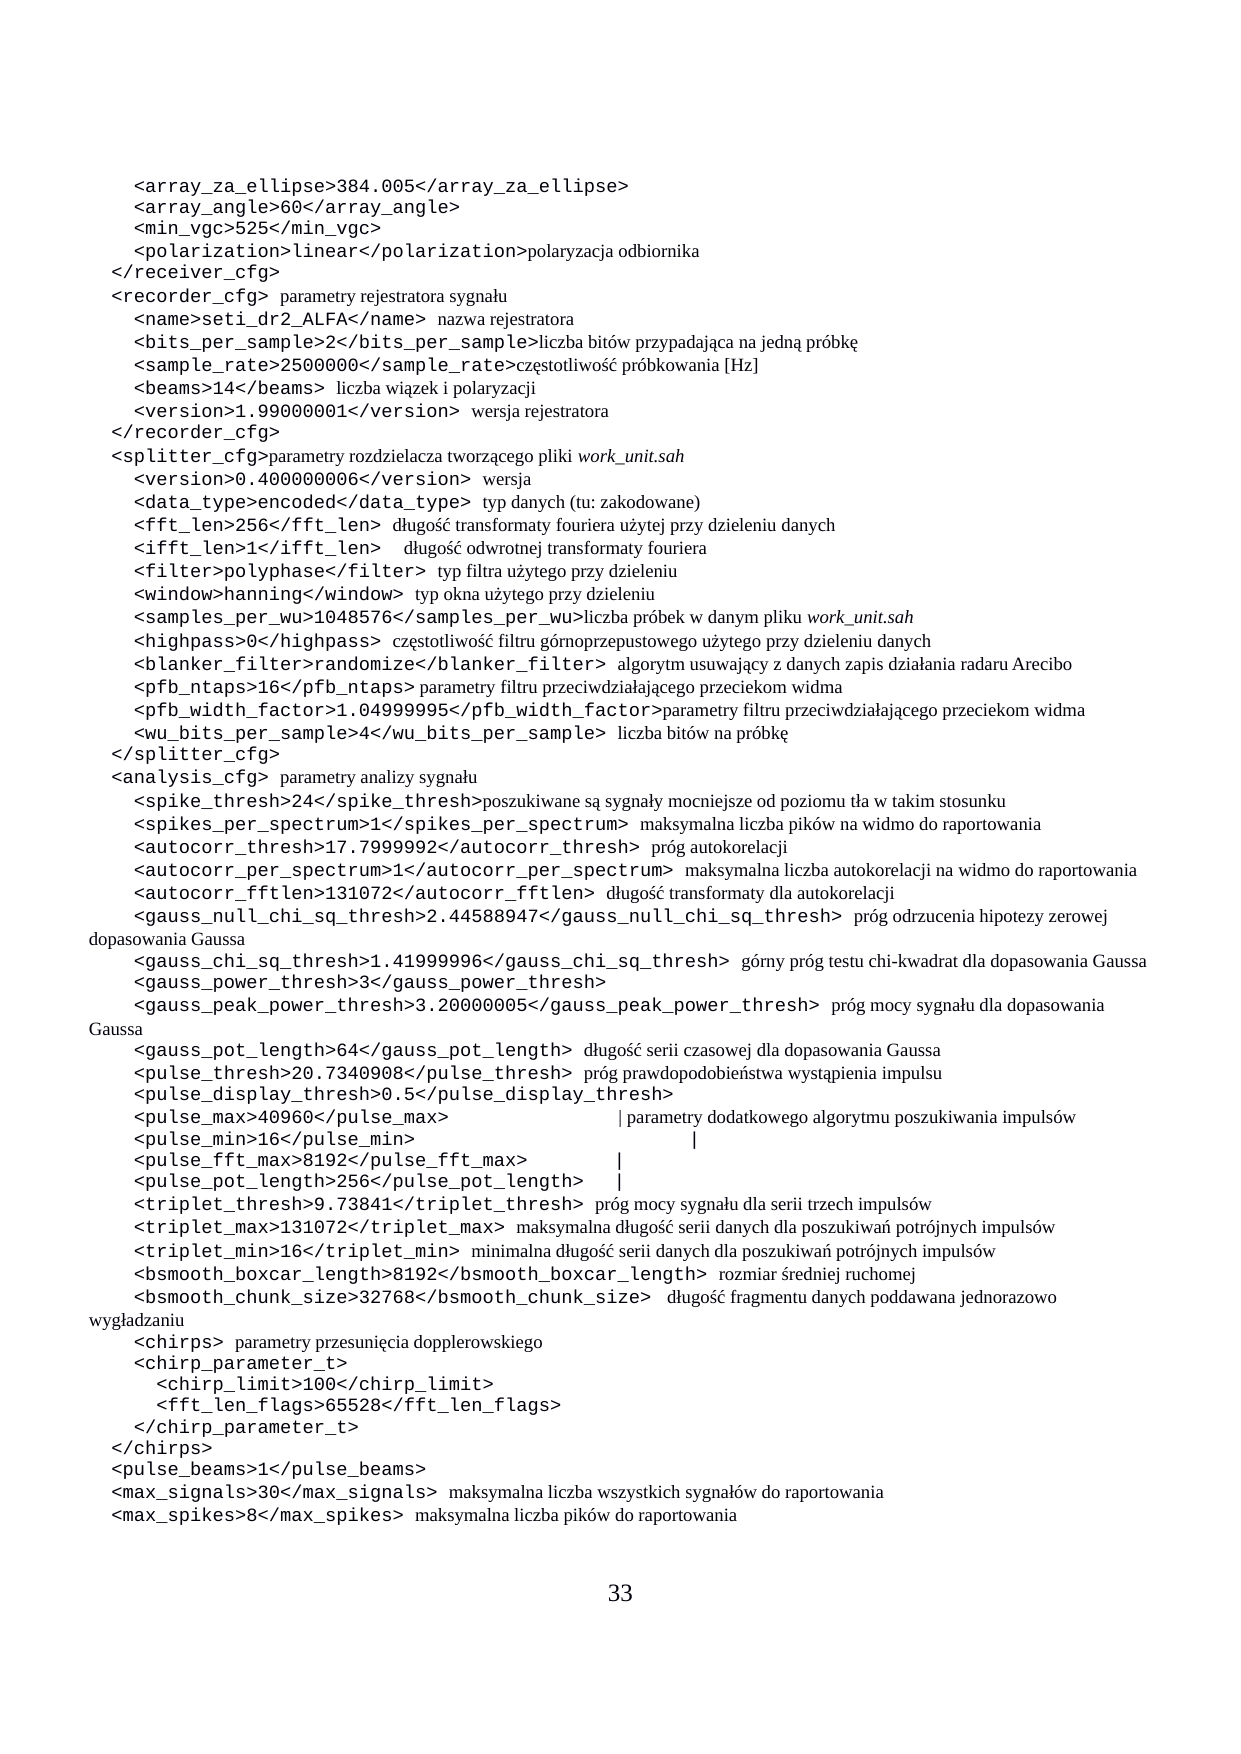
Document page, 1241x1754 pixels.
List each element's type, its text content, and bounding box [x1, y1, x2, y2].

text <pfb_width_factor>1.04999995</pfb_width_factor>parametry filtru przeciwdziałającego przeciekom widma [88, 699, 1152, 722]
text <highpass>0</highpass> częstotliwość filtru górnoprzepustowego użytego przy dzieleniu danych [88, 629, 1152, 653]
text <recorder_cfg> parametry rejestratora sygnału [88, 284, 1152, 308]
text <pulse_display_thresh>0.5</pulse_display_thresh> [88, 1085, 1152, 1106]
text </receiver_cfg> [88, 263, 1152, 284]
text <blanker_filter>randomize</blanker_filter> algorytm usuwający z danych zapis działania radaru Arecibo [88, 653, 1152, 676]
text <autocorr_per_spectrum>1</autocorr_per_spectrum> maksymalna liczba autokorelacji na widmo do raportowania [88, 859, 1152, 882]
text <triplet_min>16</triplet_min> minimalna długość serii danych dla poszukiwań potrójnych impulsów [88, 1239, 1152, 1263]
text <spike_thresh>24</spike_thresh>poszukiwane są sygnały mocniejsze od poziomu tła w takim stosunku [88, 789, 1152, 813]
text <filter>polyphase</filter> typ filtra użytego przy dzieleniu [88, 560, 1152, 583]
text <bsmooth_chunk_size>32768</bsmooth_chunk_size> długość fragmentu danych poddawana jednorazowo wygładzaniu [88, 1286, 1152, 1331]
text <array_angle>60</array_angle> [88, 198, 1152, 219]
text <pulse_fft_max>8192</pulse_fft_max> | [88, 1151, 1152, 1172]
text <autocorr_fftlen>131072</autocorr_fftlen> długość transformaty dla autokorelacji [88, 882, 1152, 905]
text <pfb_ntaps>16</pfb_ntaps> parametry filtru przeciwdziałającego przeciekom widma [88, 676, 1152, 699]
text </recorder_cfg> [88, 423, 1152, 444]
text <pulse_thresh>20.7340908</pulse_thresh> próg prawdopodobieństwa wystąpienia impulsu [88, 1062, 1152, 1085]
text <gauss_null_chi_sq_thresh>2.44588947</gauss_null_chi_sq_thresh> próg odrzucenia hipotezy zerowej dopasowania Gaussa [88, 905, 1152, 950]
text <gauss_peak_power_thresh>3.20000005</gauss_peak_power_thresh> próg mocy sygnału dla dopasowania Gaussa [88, 994, 1152, 1039]
text <max_signals>30</max_signals> maksymalna liczba wszystkich sygnałów do raportowania [88, 1481, 1152, 1504]
text <bsmooth_boxcar_length>8192</bsmooth_boxcar_length> rozmiar średniej ruchomej [88, 1263, 1152, 1286]
text <samples_per_wu>1048576</samples_per_wu>liczba próbek w danym pliku work_unit.sah [88, 606, 1152, 629]
text <ifft_len>1</ifft_len> długość odwrotnej transformaty fouriera [88, 537, 1152, 560]
text <analysis_cfg> parametry analizy sygnału [88, 766, 1152, 789]
text <spikes_per_spectrum>1</spikes_per_spectrum> maksymalna liczba pików na widmo do raportowania [88, 813, 1152, 836]
text </splitter_cfg> [88, 745, 1152, 766]
text <chirp_limit>100</chirp_limit> [88, 1375, 1152, 1396]
text <gauss_power_thresh>3</gauss_power_thresh> [88, 973, 1152, 994]
text <pulse_max>40960</pulse_max> | parametry dodatkowego algorytmu poszukiwania impulsów [88, 1106, 1152, 1129]
text <gauss_chi_sq_thresh>1.41999996</gauss_chi_sq_thresh> górny próg testu chi-kwadrat dla dopasowania Gaussa [88, 950, 1152, 973]
text <pulse_beams>1</pulse_beams> [88, 1460, 1152, 1481]
text <bits_per_sample>2</bits_per_sample>liczba bitów przypadająca na jedną próbkę [88, 331, 1152, 354]
text <name>seti_dr2_ALFA</name> nazwa rejestratora [88, 308, 1152, 331]
text <array_za_ellipse>384.005</array_za_ellipse> [88, 176, 1152, 198]
text <data_type>encoded</data_type> typ danych (tu: zakodowane) [88, 491, 1152, 514]
text <fft_len>256</fft_len> długość transformaty fouriera użytej przy dzieleniu danych [88, 514, 1152, 537]
text <pulse_pot_length>256</pulse_pot_length> | [88, 1172, 1152, 1193]
text <window>hanning</window> typ okna użytego przy dzieleniu [88, 583, 1152, 606]
text <gauss_pot_length>64</gauss_pot_length> długość serii czasowej dla dopasowania Gaussa [88, 1039, 1152, 1062]
text <chirps> parametry przesunięcia dopplerowskiego [88, 1331, 1152, 1354]
text <version>1.99000001</version> wersja rejestratora [88, 400, 1152, 423]
text <version>0.400000006</version> wersja [88, 468, 1152, 491]
text <polarization>linear</polarization>polaryzacja odbiornika [88, 240, 1152, 263]
text <triplet_max>131072</triplet_max> maksymalna długość serii danych dla poszukiwań potrójnych impulsów [88, 1216, 1152, 1239]
text <autocorr_thresh>17.7999992</autocorr_thresh> próg autokorelacji [88, 836, 1152, 859]
text </chirp_parameter_t> [88, 1417, 1152, 1439]
text </chirps> [88, 1439, 1152, 1460]
text <chirp_parameter_t> [88, 1354, 1152, 1375]
text <triplet_thresh>9.73841</triplet_thresh> próg mocy sygnału dla serii trzech impulsów [88, 1193, 1152, 1216]
text <wu_bits_per_sample>4</wu_bits_per_sample> liczba bitów na próbkę [88, 722, 1152, 745]
text <sample_rate>2500000</sample_rate>częstotliwość próbkowania [Hz] [88, 354, 1152, 377]
text <splitter_cfg>parametry rozdzielacza tworzącego pliki work_unit.sah [88, 444, 1152, 468]
text <pulse_min>16</pulse_min> | [88, 1129, 1152, 1151]
text <max_spikes>8</max_spikes> maksymalna liczba pików do raportowania [88, 1504, 1152, 1527]
text <fft_len_flags>65528</fft_len_flags> [88, 1396, 1152, 1417]
text <beams>14</beams> liczba wiązek i polaryzacji [88, 377, 1152, 400]
text <min_vgc>525</min_vgc> [88, 219, 1152, 240]
